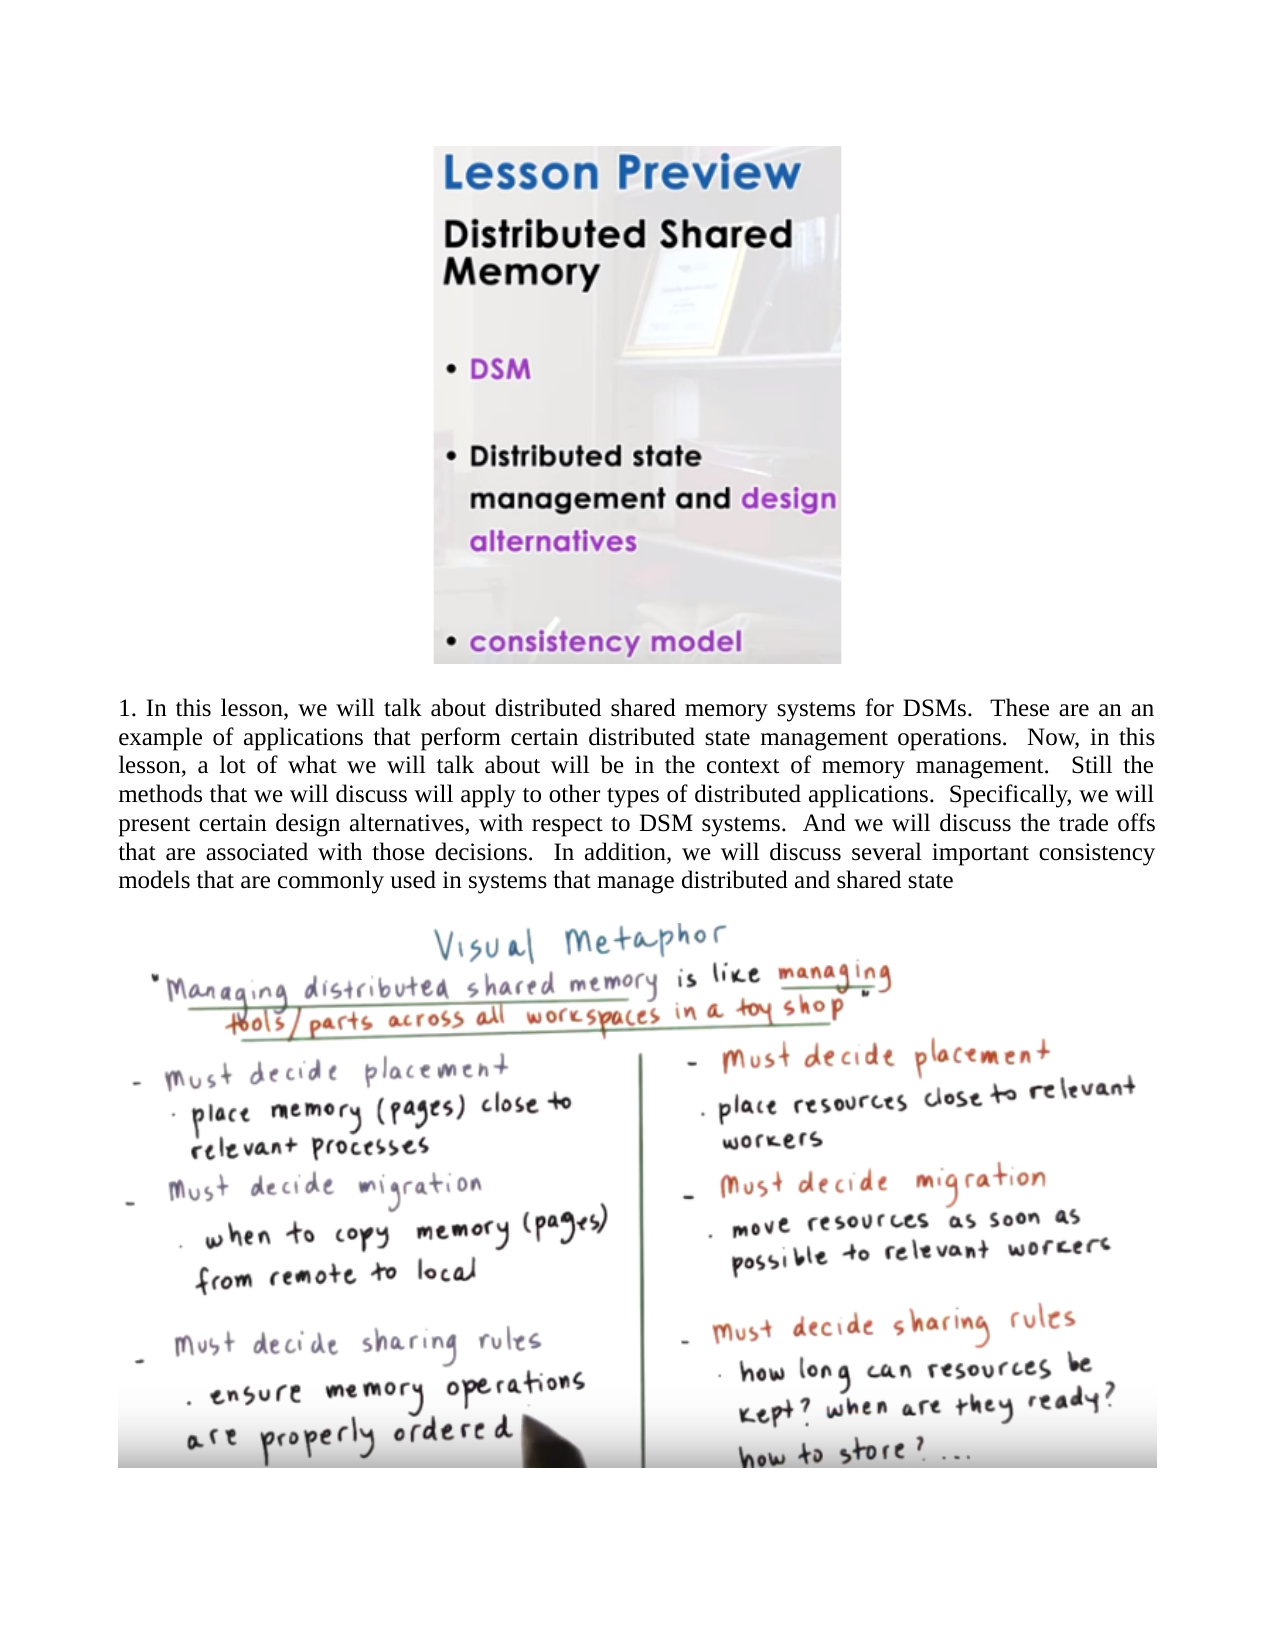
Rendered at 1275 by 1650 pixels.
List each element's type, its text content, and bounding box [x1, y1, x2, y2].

picture [118, 923, 1157, 1468]
text 1. In this lesson, we will talk about distributed shared memory systems for DSMs. These are an an example of applications that perform certain distributed state management operations. Now, in this lesson, a lot of what we will talk about will be in the context of memory management. Still the methods that we will discuss will apply to other types of distributed applications. Specifically, we will present certain design alternatives, with respect to DSM systems. And we will discuss the trade offs that are associated with those decisions. In addition, we will discuss several important consistency models that are commonly used in systems that manage distributed and shared state [118, 693, 1157, 894]
picture [433, 146, 842, 664]
